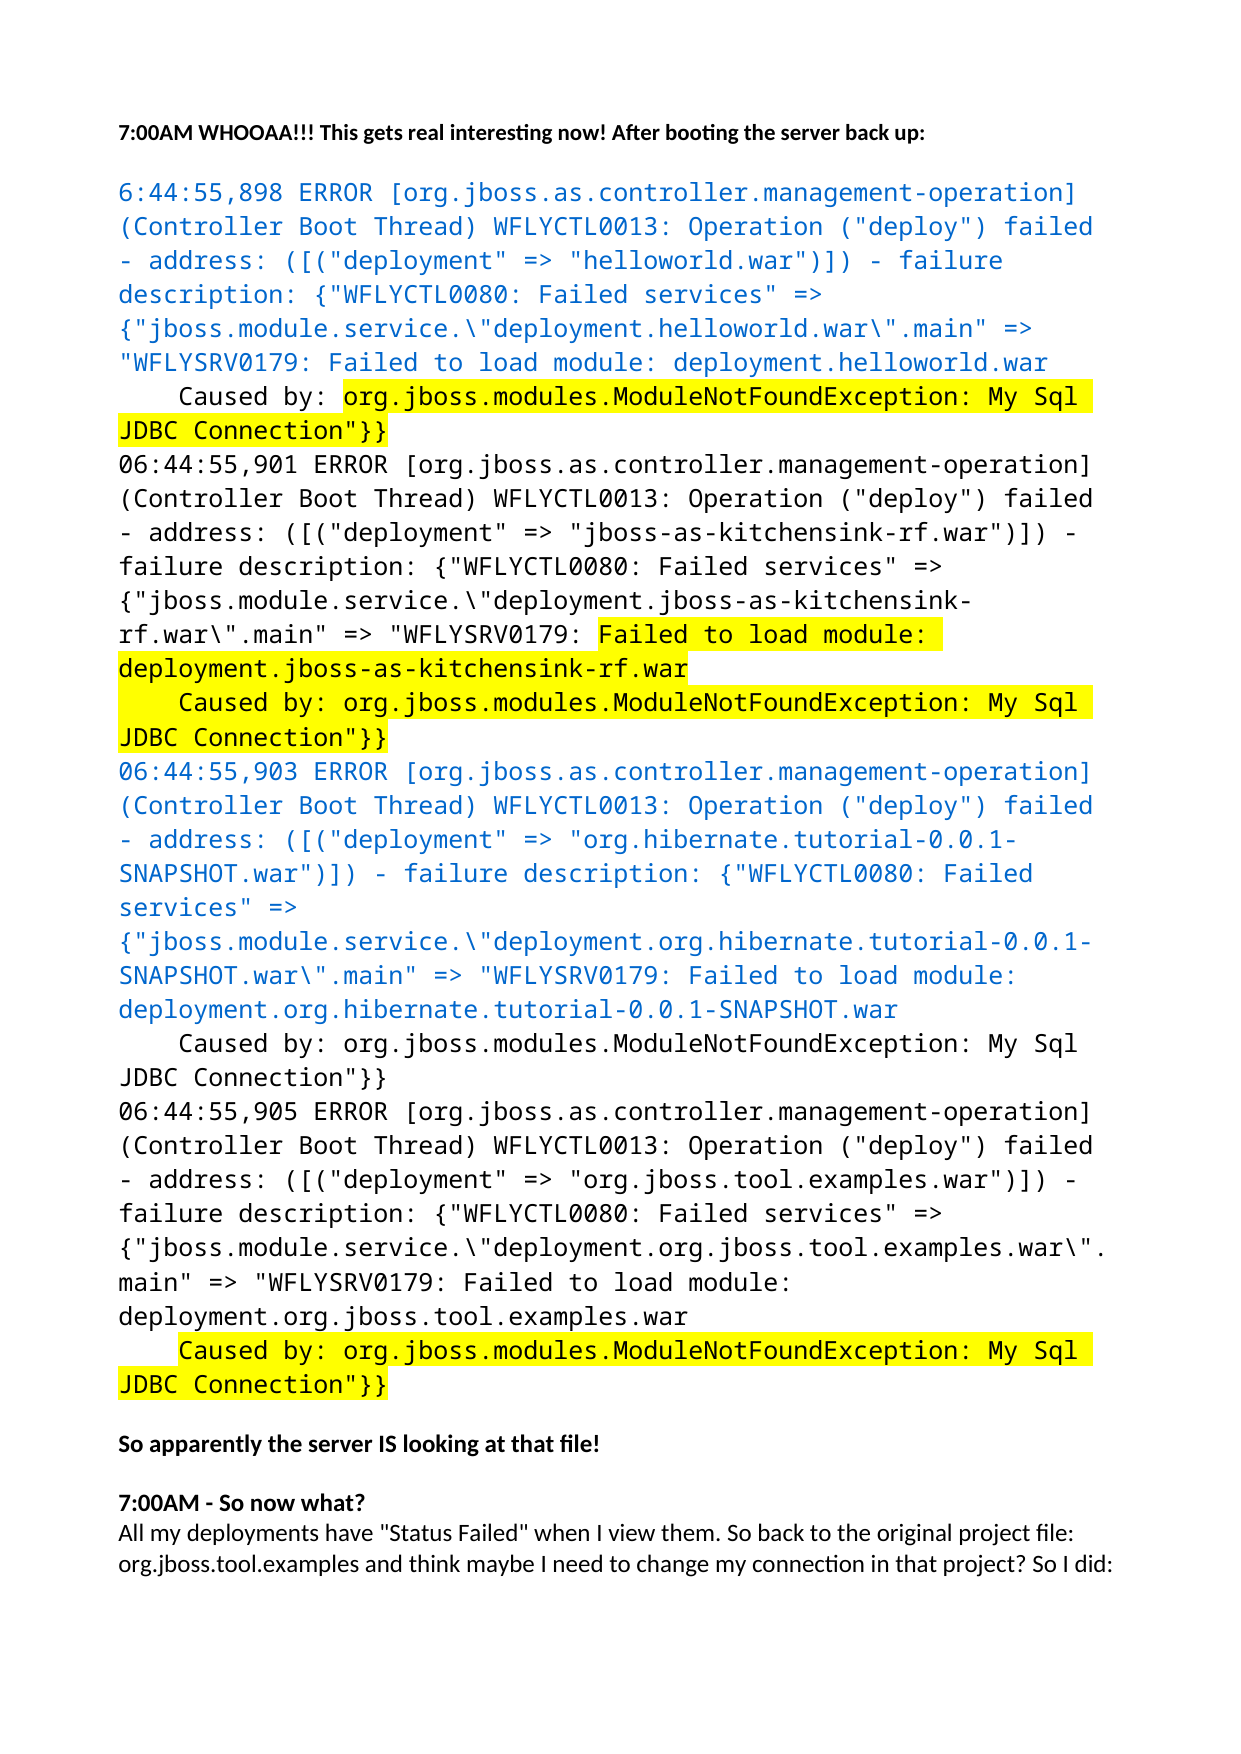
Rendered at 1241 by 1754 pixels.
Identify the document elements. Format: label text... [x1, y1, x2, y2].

text 06:44:55,905 ERROR [org.jboss.as.controller.management-operation] (Controller Boot Thread) WFLYCTL0013: Operation ("deploy") failed - address: ([("deployment" => "org.jboss.tool.examples.war")]) - failure description: {"WFLYCTL0080: Failed services" => {"jboss.module.service.\"deployment.org.jboss.tool.examples.war\".main" => "WFLYSRV0179: Failed to load module: deployment.org.jboss.tool.examples.war [118, 1094, 1122, 1332]
text Caused by: org.jboss.modules.ModuleNotFoundException: My Sql JDBC Connection"}} [118, 685, 1122, 753]
text Caused by: org.jboss.modules.ModuleNotFoundException: My Sql JDBC Connection"}} [118, 1332, 1122, 1400]
text Caused by: org.jboss.modules.ModuleNotFoundException: My Sql JDBC Connection"}} [118, 378, 1122, 447]
text 6:44:55,898 ERROR [org.jboss.as.controller.management-operation] (Controller Boot Thread) WFLYCTL0013: Operation ("deploy") failed - address: ([("deployment" => "helloworld.war")]) - failure description: {"WFLYCTL0080: Failed services" => {"jboss.module.service.\"deployment.helloworld.war\".main" => "WFLYSRV0179: Failed to load module: deployment.helloworld.war [118, 174, 1122, 378]
text So apparently the server IS looking at that file! [118, 1428, 1122, 1459]
text 7:00AM - So now what? [118, 1487, 1122, 1517]
text Caused by: org.jboss.modules.ModuleNotFoundException: My Sql JDBC Connection"}} [118, 1026, 1122, 1094]
text 06:44:55,901 ERROR [org.jboss.as.controller.management-operation] (Controller Boot Thread) WFLYCTL0013: Operation ("deploy") failed - address: ([("deployment" => "jboss-as-kitchensink-rf.war")]) - failure description: {"WFLYCTL0080: Failed services" => {"jboss.module.service.\"deployment.jboss-as-kitchensink-rf.war\".main" => "WFLYSRV0179: Failed to load module: deployment.jboss-as-kitchensink-rf.war [118, 447, 1122, 685]
text All my deployments have "Status Failed" when I view them. So back to the original project file: org.jboss.tool.examples and think maybe I need to change my connection in that project? So I did: [118, 1517, 1122, 1578]
text 7:00AM WHOOAA!!! This gets real interesting now! After booting the server back up: [118, 118, 1122, 146]
text 06:44:55,903 ERROR [org.jboss.as.controller.management-operation] (Controller Boot Thread) WFLYCTL0013: Operation ("deploy") failed - address: ([("deployment" => "org.hibernate.tutorial-0.0.1-SNAPSHOT.war")]) - failure description: {"WFLYCTL0080: Failed services" => {"jboss.module.service.\"deployment.org.hibernate.tutorial-0.0.1-SNAPSHOT.war\".main" => "WFLYSRV0179: Failed to load module: deployment.org.hibernate.tutorial-0.0.1-SNAPSHOT.war [118, 753, 1122, 1026]
